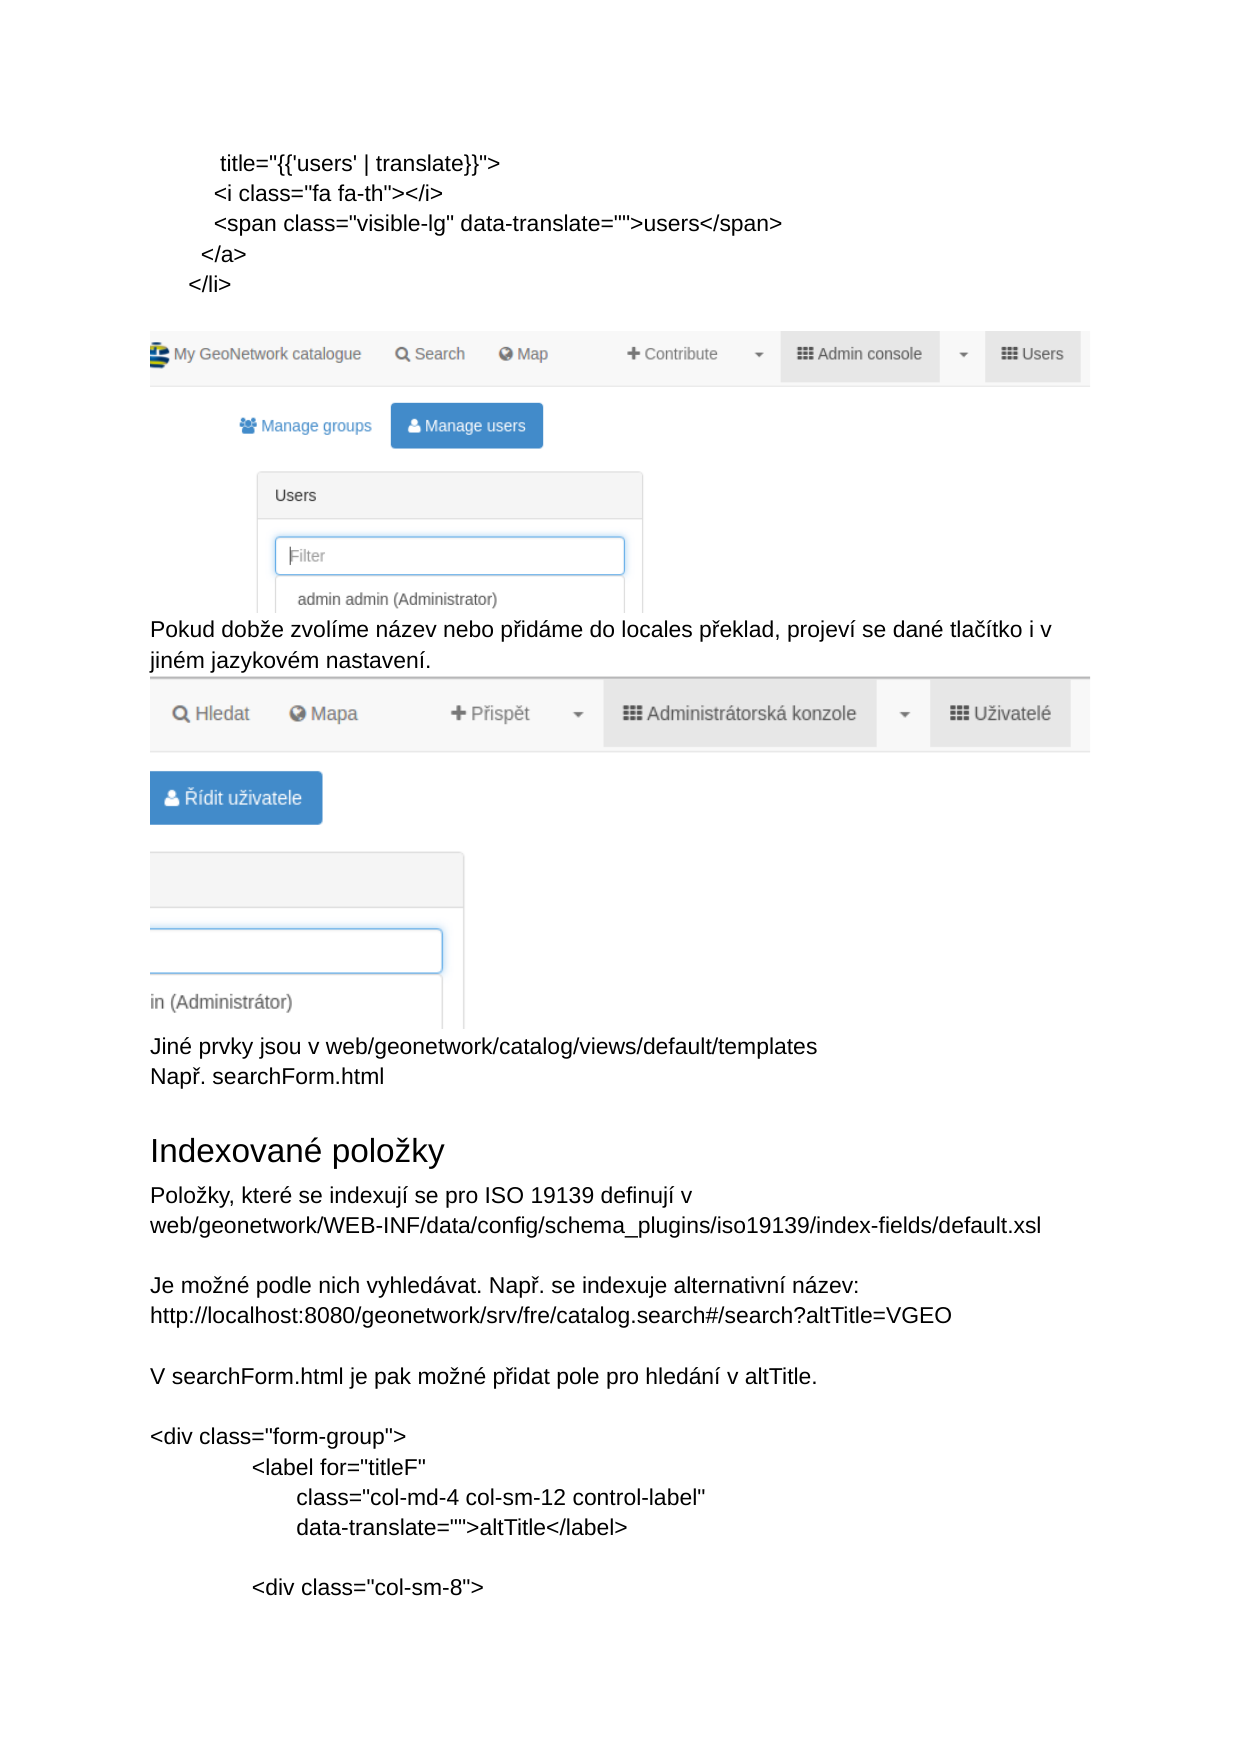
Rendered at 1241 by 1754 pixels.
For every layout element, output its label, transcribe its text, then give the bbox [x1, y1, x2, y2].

text <div class="col-sm-8"> [150, 1574, 1090, 1601]
subtitle Indexované položky [150, 1131, 1090, 1169]
text Jiné prvky jsou v web/geonetwork/catalog/views/default/templates [150, 1033, 1090, 1059]
text Pokud dobže zvolíme název nebo přidáme do locales překlad, projeví se dané tlačítko i v jiném jazykovém nastavení. [150, 616, 1090, 673]
text class="col-md-4 col-sm-12 control-label" [150, 1484, 1090, 1510]
text <label for="titleF" [150, 1453, 1090, 1480]
picture [150, 331, 1091, 613]
text </a> [150, 241, 1090, 267]
text data-translate="">altTitle</label> [150, 1514, 1090, 1540]
text Např. searchForm.html [150, 1063, 1090, 1089]
text http://localhost:8080/geonetwork/srv/fre/catalog.search#/search?altTitle=VGEO [150, 1302, 1090, 1329]
text Je možné podle nich vyhledávat. Např. se indexuje alternativní název: [150, 1272, 1090, 1298]
picture [150, 676, 1091, 1029]
text <span class="visible-lg" data-translate="">users</span> [150, 210, 1090, 237]
text <div class="form-group"> [150, 1423, 1090, 1449]
text <i class="fa fa-th"></i> [150, 180, 1090, 207]
text Položky, které se indexují se pro ISO 19139 definují v web/geonetwork/WEB-INF/data/config/schema_plugins/iso19139/index-fields/default.xsl [150, 1182, 1090, 1238]
text </li> [150, 271, 1090, 297]
text V searchForm.html je pak možné přidat pole pro hledání v altTitle. [150, 1363, 1090, 1389]
text title="{{'users' | translate}}"> [150, 150, 1090, 176]
